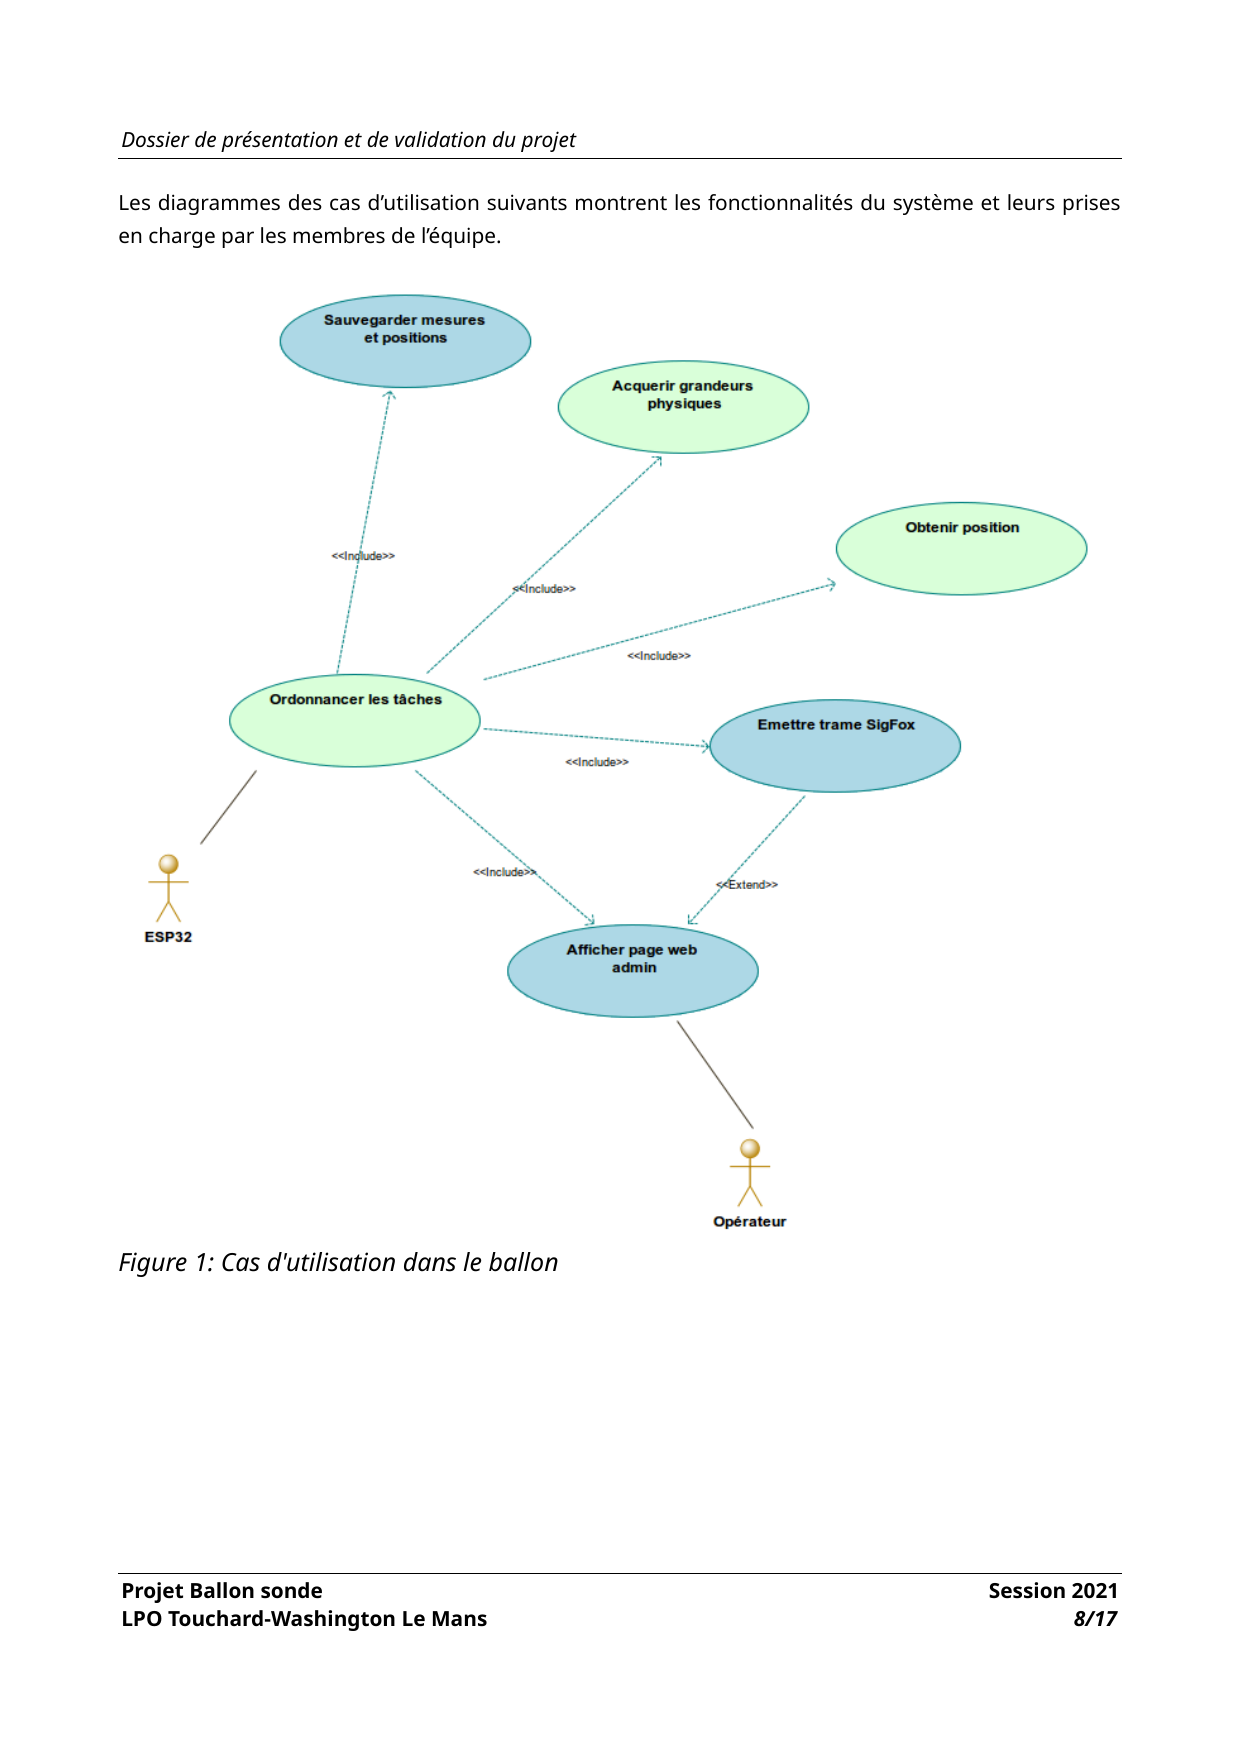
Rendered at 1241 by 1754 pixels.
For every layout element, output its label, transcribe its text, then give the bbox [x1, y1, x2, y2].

text Figure 1: Cas d'utilisation dans le ballon [118, 1238, 1122, 1279]
picture [118, 282, 1123, 1238]
text Les diagrammes des cas d’utilisation suivants montrent les fonctionnalités du système et leurs prises en charge par les membres de l’équipe. [118, 188, 1122, 250]
